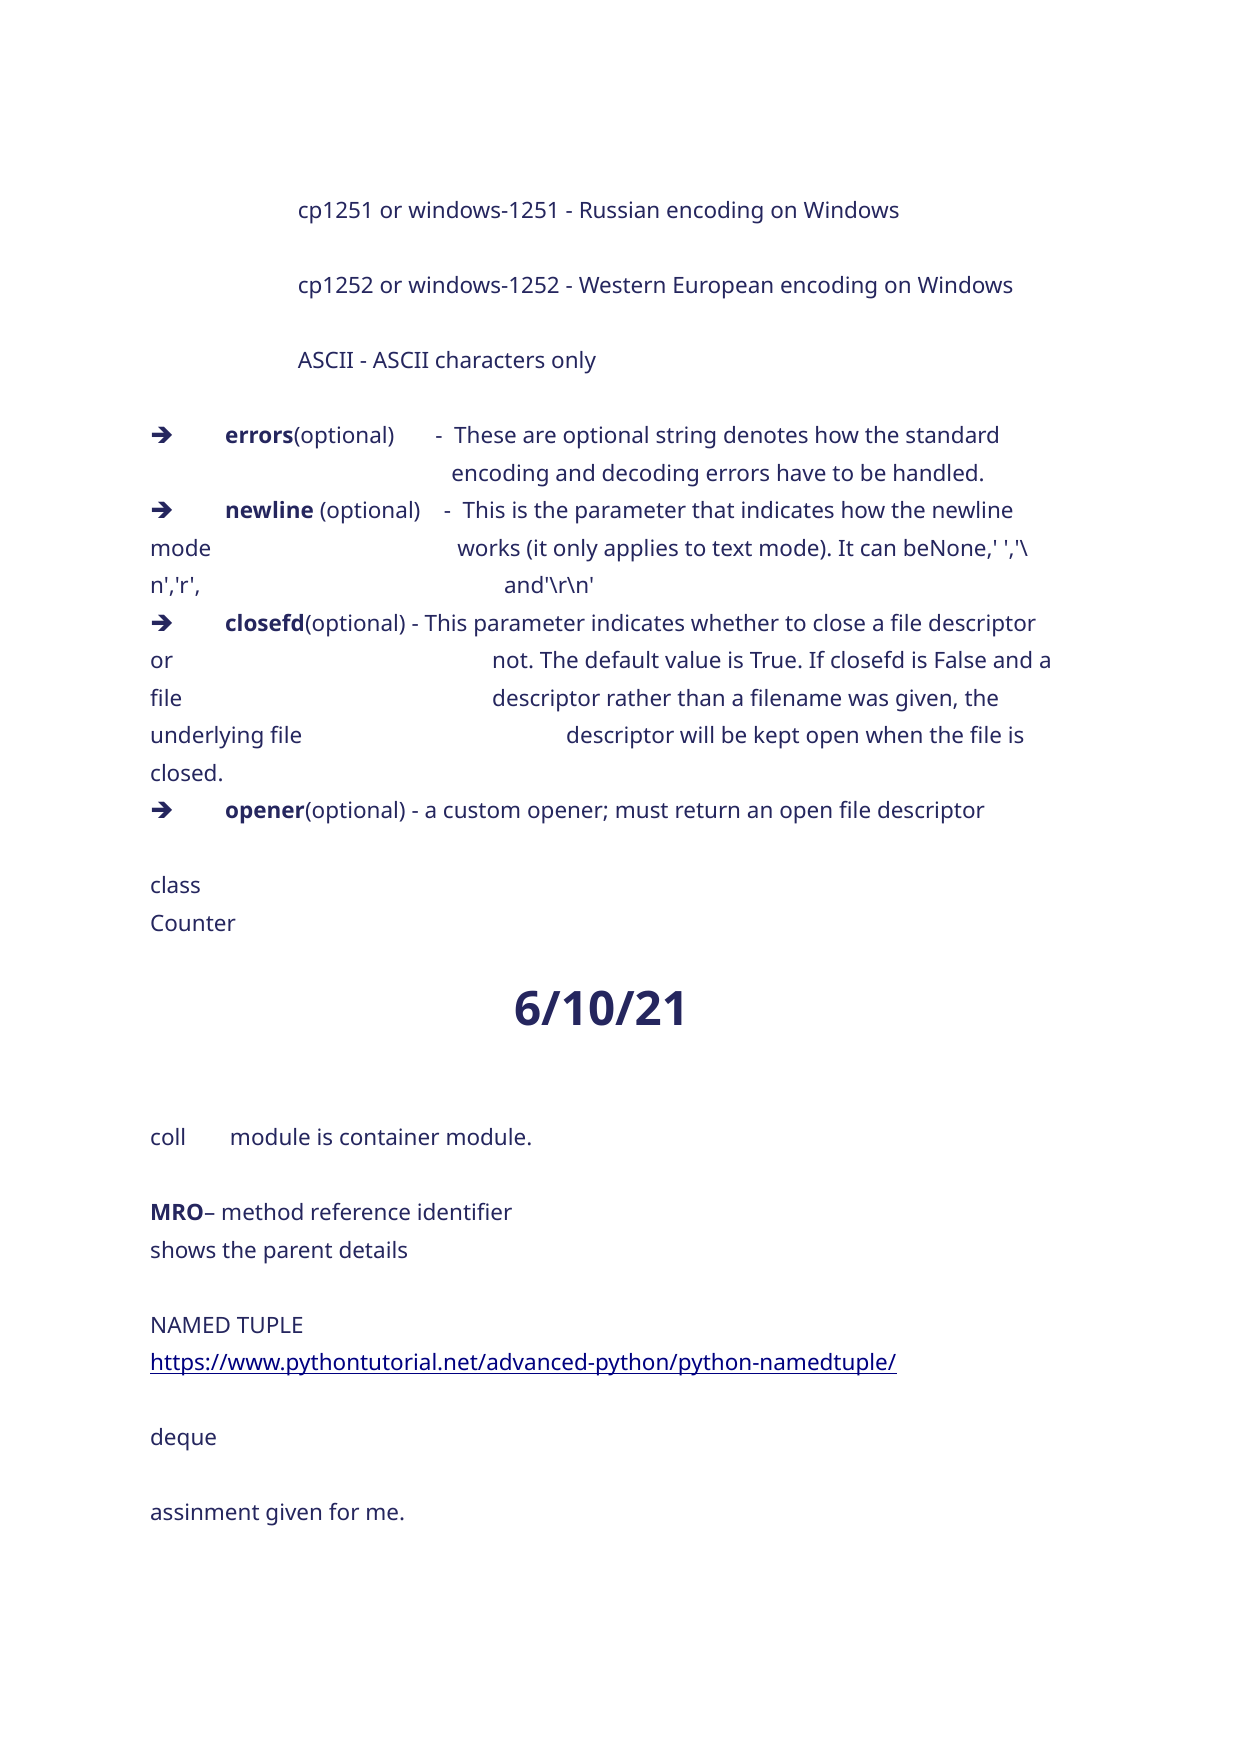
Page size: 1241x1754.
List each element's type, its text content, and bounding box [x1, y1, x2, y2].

text 6/10/21 [150, 975, 1053, 1040]
list errors(optional) - These are optional string denotes how the standard encoding and decoding errors have to be handled. [150, 412, 1053, 487]
list closefd(optional) - This parameter indicates whether to close a file descriptor or not. The default value is True. If closefd is False and a file descriptor rather than a filename was given, the underlying file descriptor will be kept open when the file is closed. [150, 600, 1053, 787]
text https://www.pythontutorial.net/advanced-python/python-namedtuple/ [150, 1340, 1053, 1377]
list opener(optional) - a custom opener; must return an open file descriptor [150, 787, 1053, 825]
text shows the parent details [150, 1227, 1053, 1265]
text class [150, 862, 1053, 900]
text cp1252 or windows-1252 - Western European encoding on Windows [150, 262, 1053, 300]
text NAMED TUPLE [150, 1302, 1053, 1340]
text ASCII - ASCII characters only [150, 337, 1053, 375]
list newline (optional) - This is the parameter that indicates how the newline mode works (it only applies to text mode). It can beNone,' ','\n','r', and'\r\n' [150, 487, 1053, 600]
text cp1251 or windows-1251 - Russian encoding on Windows [150, 187, 1053, 225]
text MRO– method reference identifier [150, 1190, 1053, 1227]
text Counter [150, 900, 1053, 937]
text assinment given for me. [150, 1490, 1053, 1527]
text coll module is container module. [150, 1115, 1053, 1152]
text deque [150, 1415, 1053, 1452]
